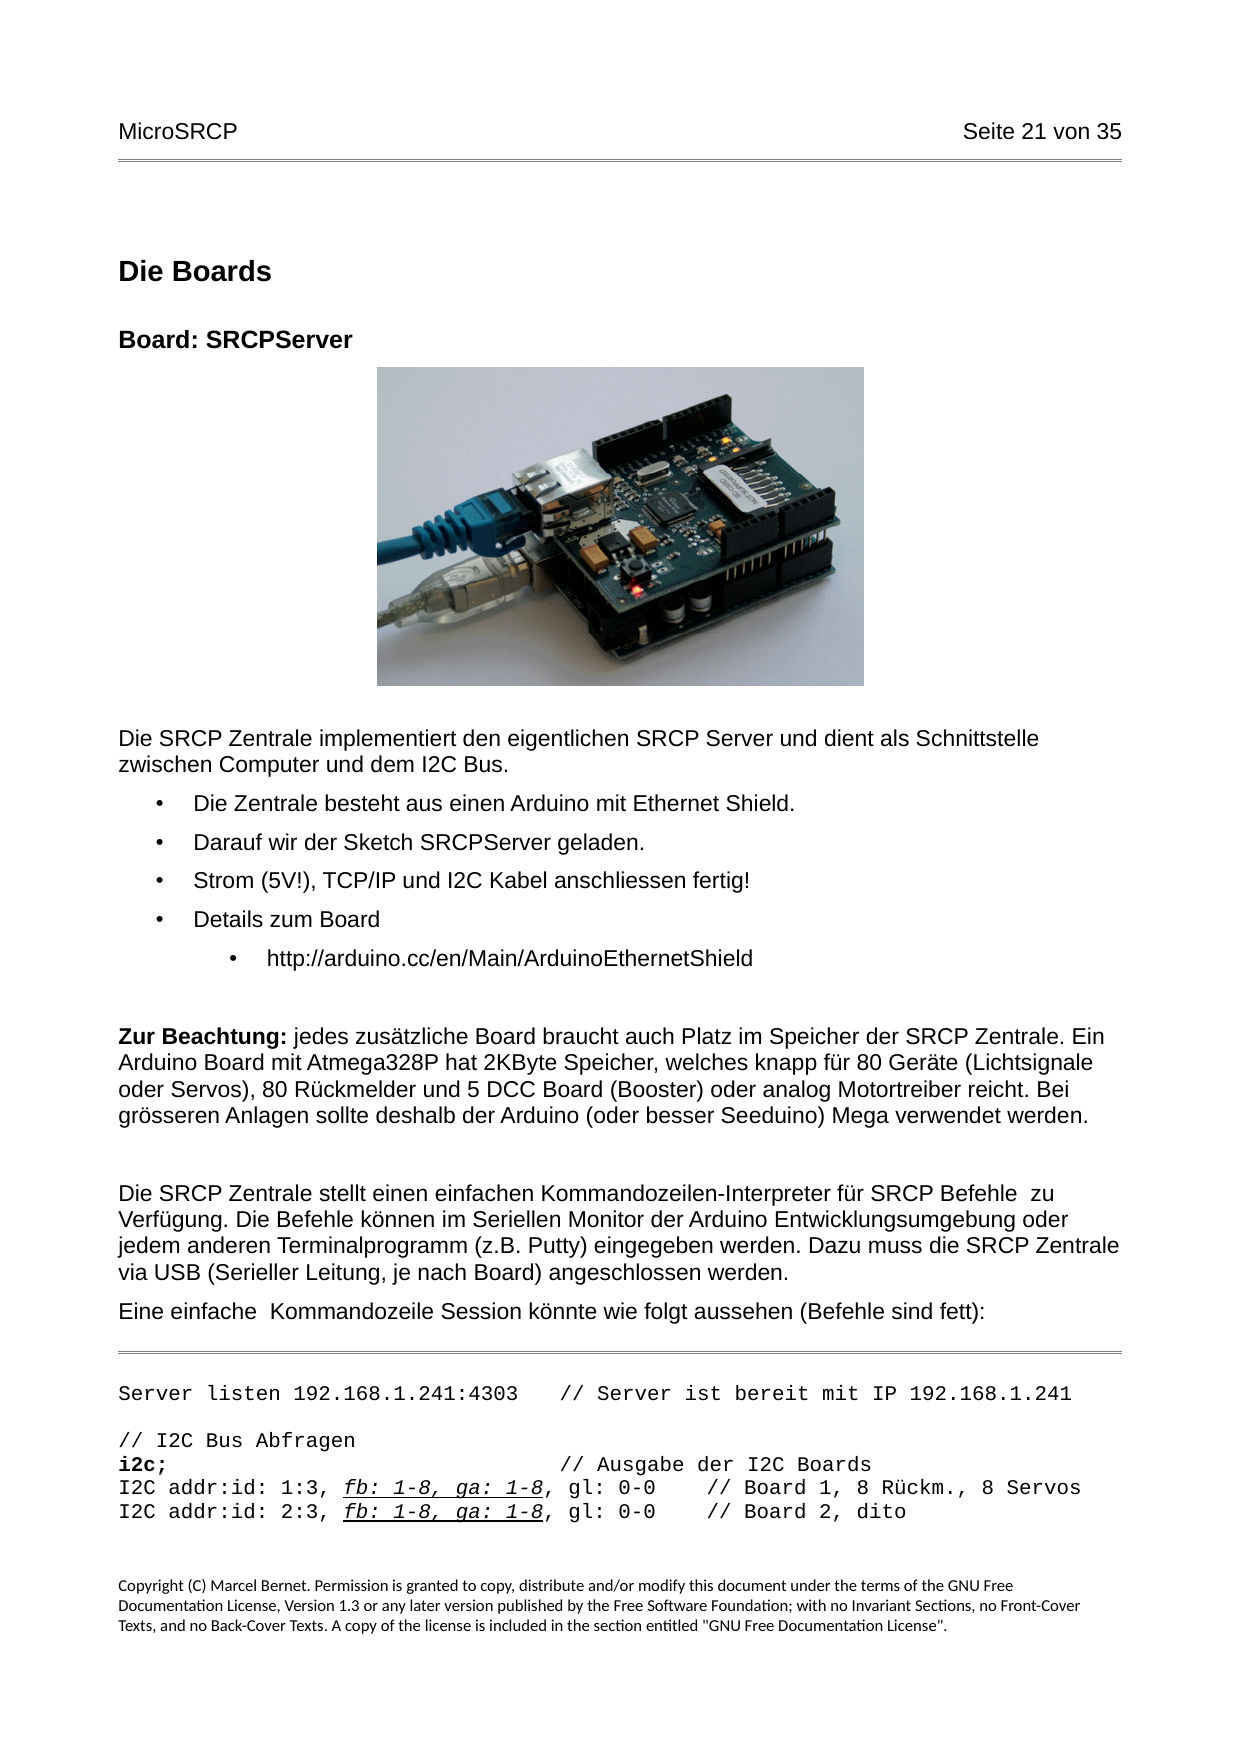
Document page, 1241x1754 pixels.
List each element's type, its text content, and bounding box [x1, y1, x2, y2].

text // I2C Bus Abfragen [118, 1430, 1122, 1453]
list Details zum Board [156, 906, 1122, 933]
text i2c; // Ausgabe der I2C Boards [118, 1453, 1122, 1477]
text Die SRCP Zentrale stellt einen einfachen Kommandozeilen-Interpreter für SRCP Befehle zu Verfügung. Die Befehle können im Seriellen Monitor der Arduino Entwicklungsumgebung oder jedem anderen Terminalprogramm (z.B. Putty) eingegeben werden. Dazu muss die SRCP Zentrale via USB (Serieller Leitung, je nach Board) angeschlossen werden. [118, 1180, 1122, 1285]
text Zur Beachtung: jedes zusätzliche Board braucht auch Platz im Speicher der SRCP Zentrale. Ein Arduino Board mit Atmega328P hat 2KByte Speicher, welches knapp für 80 Geräte (Lichtsignale oder Servos), 80 Rückmelder und 5 DCC Board (Booster) oder analog Motortreiber reicht. Bei grösseren Anlagen sollte deshalb der Arduino (oder besser Seeduino) Mega verwendet werden. [118, 1023, 1122, 1128]
text Die SRCP Zentrale implementiert den eigentlichen SRCP Server und dient als Schnittstelle zwischen Computer und dem I2C Bus. [118, 724, 1122, 777]
text Eine einfache Kommandozeile Session könnte wie folgt aussehen (Befehle sind fett): [118, 1298, 1122, 1324]
list Darauf wir der Sketch SRCPServer geladen. [156, 829, 1122, 855]
subtitle Die Boards [118, 254, 1122, 288]
text I2C addr:id: 1:3, fb: 1-8, ga: 1-8, gl: 0-0 // Board 1, 8 Rückm., 8 Servos [118, 1477, 1122, 1501]
subtitle Board: SRCPServer [118, 326, 1122, 354]
list Strom (5V!), TCP/IP und I2C Kabel anschliessen fertig! [156, 867, 1122, 894]
list Die Zentrale besteht aus einen Arduino mit Ethernet Shield. [156, 790, 1122, 816]
list http://arduino.cc/en/Main/ArduinoEthernetShield [229, 945, 1122, 972]
text Server listen 192.168.1.241:4303 // Server ist bereit mit IP 192.168.1.241 [118, 1383, 1122, 1406]
text I2C addr:id: 2:3, fb: 1-8, ga: 1-8, gl: 0-0 // Board 2, dito [118, 1501, 1122, 1524]
